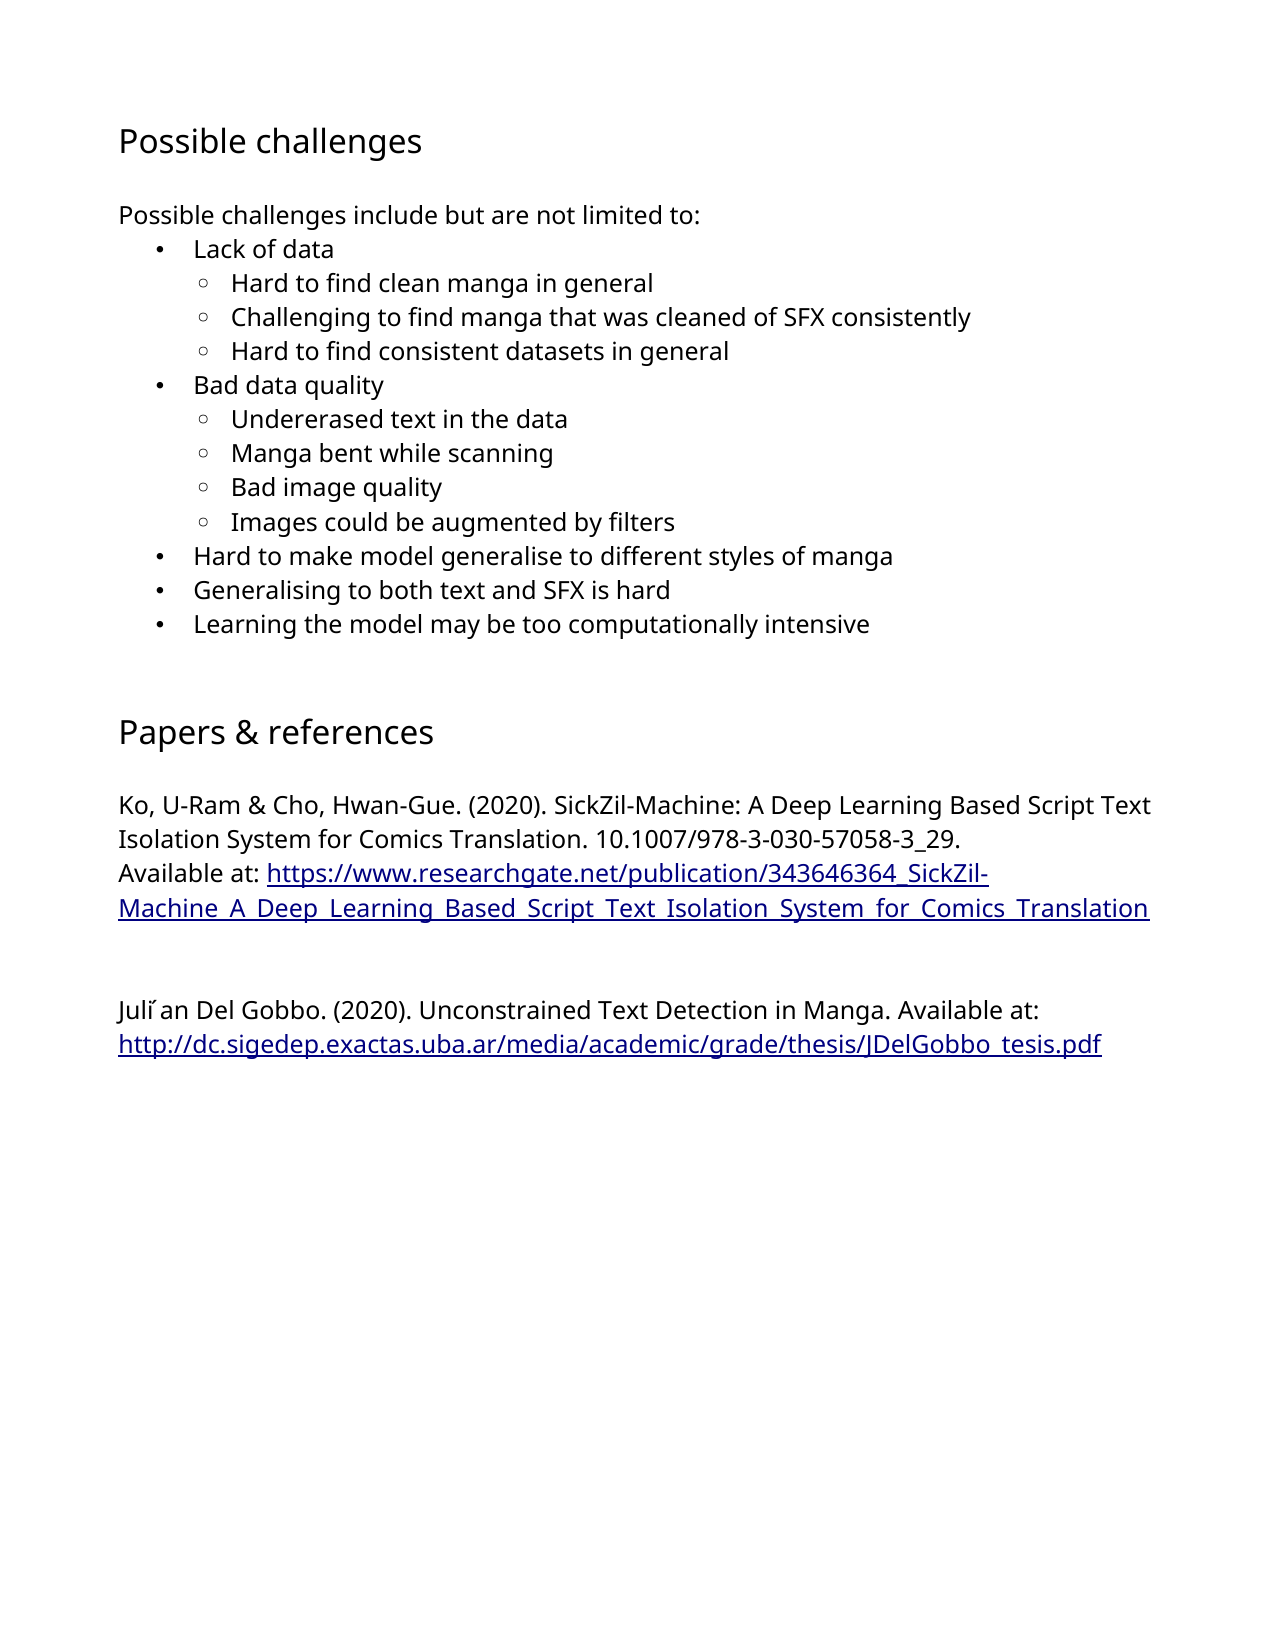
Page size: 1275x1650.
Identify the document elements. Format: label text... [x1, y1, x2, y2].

list Hard to make model generalise to different styles of manga [156, 538, 1157, 572]
text Available at: https://www.researchgate.net/publication/343646364_SickZil-Machine_A_Deep_Learning_Based_Script_Text_Isolation_System_for_Comics_Translation [118, 856, 1157, 924]
list Generalising to both text and SFX is hard [156, 572, 1157, 606]
list Lack of data [156, 232, 1157, 266]
list Undererased text in the data [193, 402, 1157, 436]
list Learning the model may be too computationally intensive [156, 606, 1157, 640]
list Bad image quality [193, 470, 1157, 504]
list Challenging to find manga that was cleaned of SFX consistently [193, 300, 1157, 334]
list Hard to find clean manga in general [193, 266, 1157, 300]
text Papers & references [118, 708, 1157, 754]
text Possible challenges [118, 118, 1157, 163]
text Juli ́an Del Gobbo. (2020). Unconstrained Text Detection in Manga. Available at: http://dc.sigedep.exactas.uba.ar/media/academic/grade/thesis/JDelGobbo_tesis.pdf [118, 992, 1157, 1061]
list Hard to find consistent datasets in general [193, 334, 1157, 368]
text Possible challenges include but are not limited to: [118, 198, 1157, 232]
list Bad data quality [156, 368, 1157, 402]
list Manga bent while scanning [193, 436, 1157, 470]
text Ko, U-Ram & Cho, Hwan-Gue. (2020). SickZil-Machine: A Deep Learning Based Script Text Isolation System for Comics Translation. 10.1007/978-3-030-57058-3_29. [118, 788, 1157, 856]
list Images could be augmented by filters [193, 504, 1157, 538]
